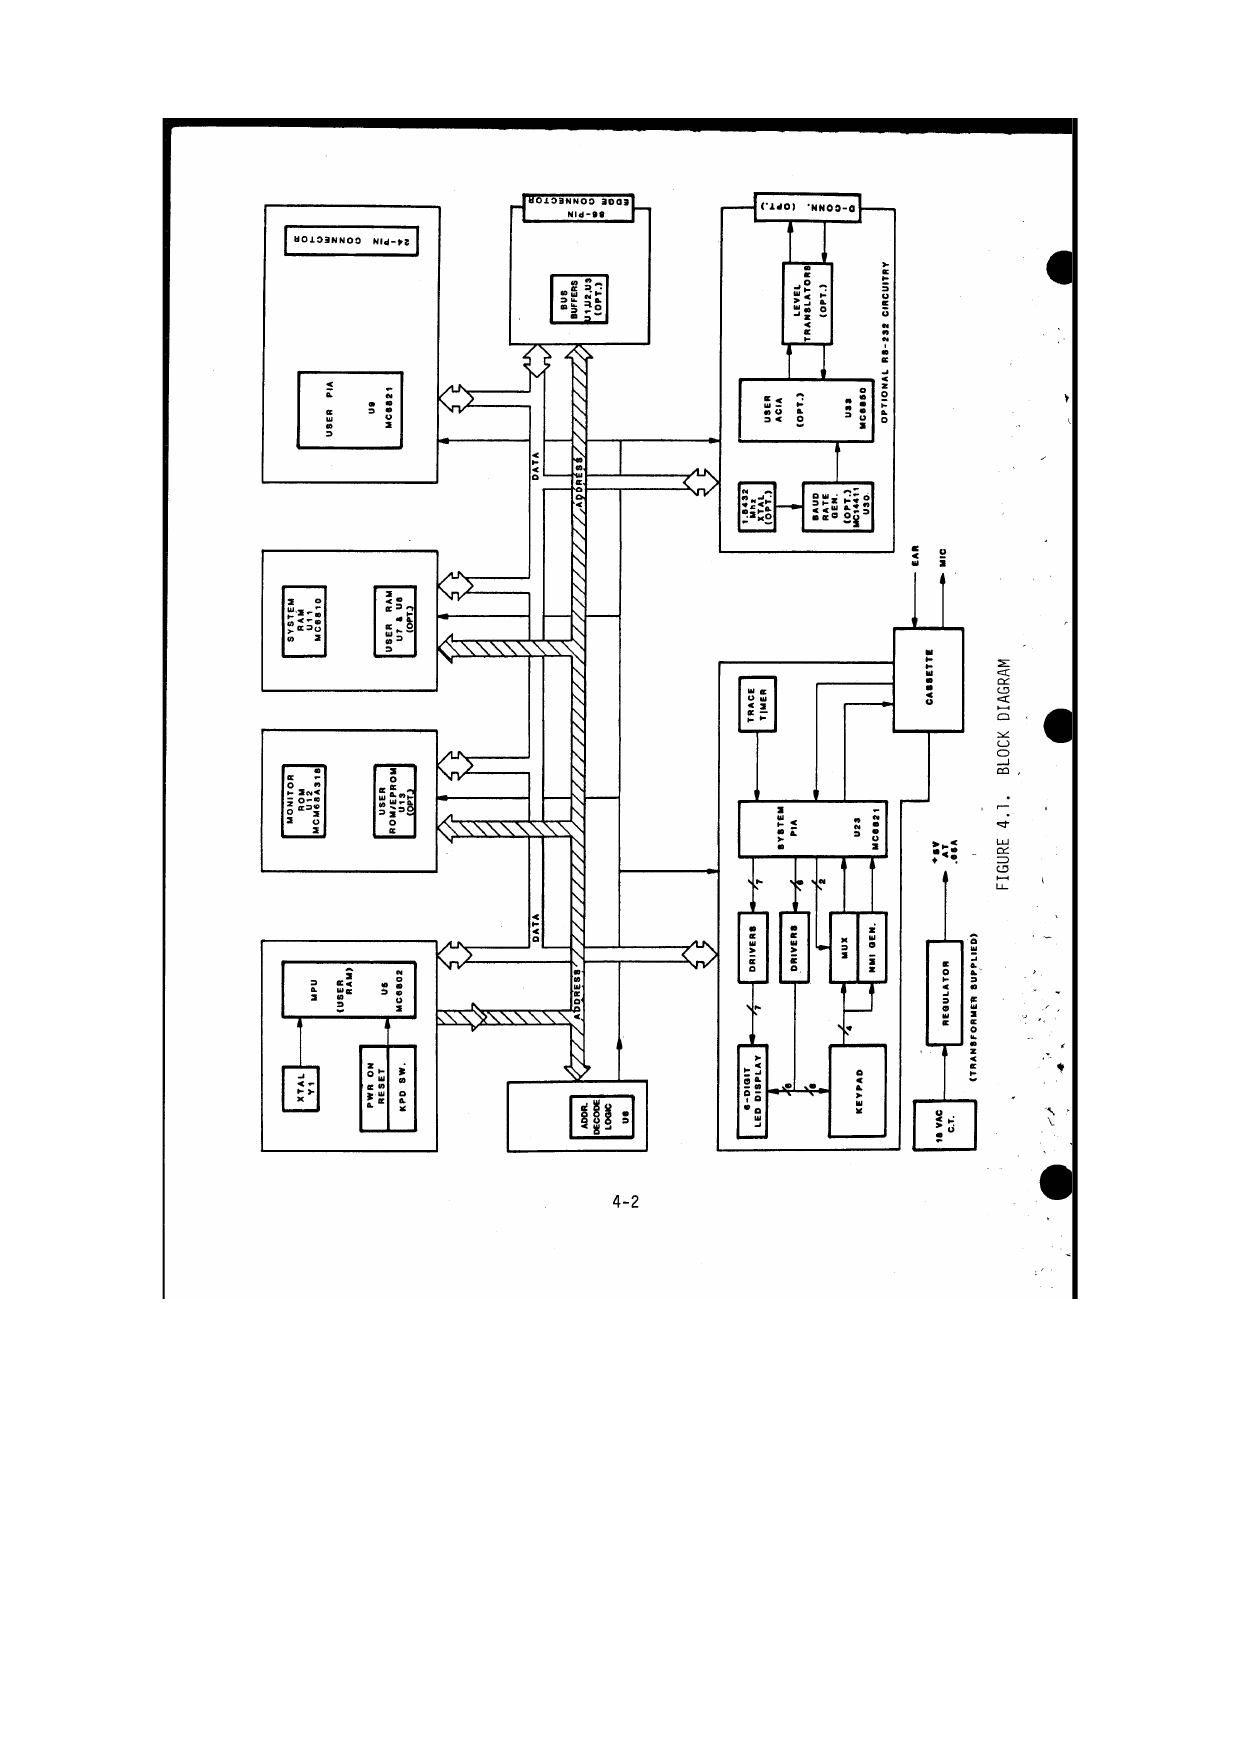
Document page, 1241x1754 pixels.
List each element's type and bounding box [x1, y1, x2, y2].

picture [162, 118, 1078, 1299]
